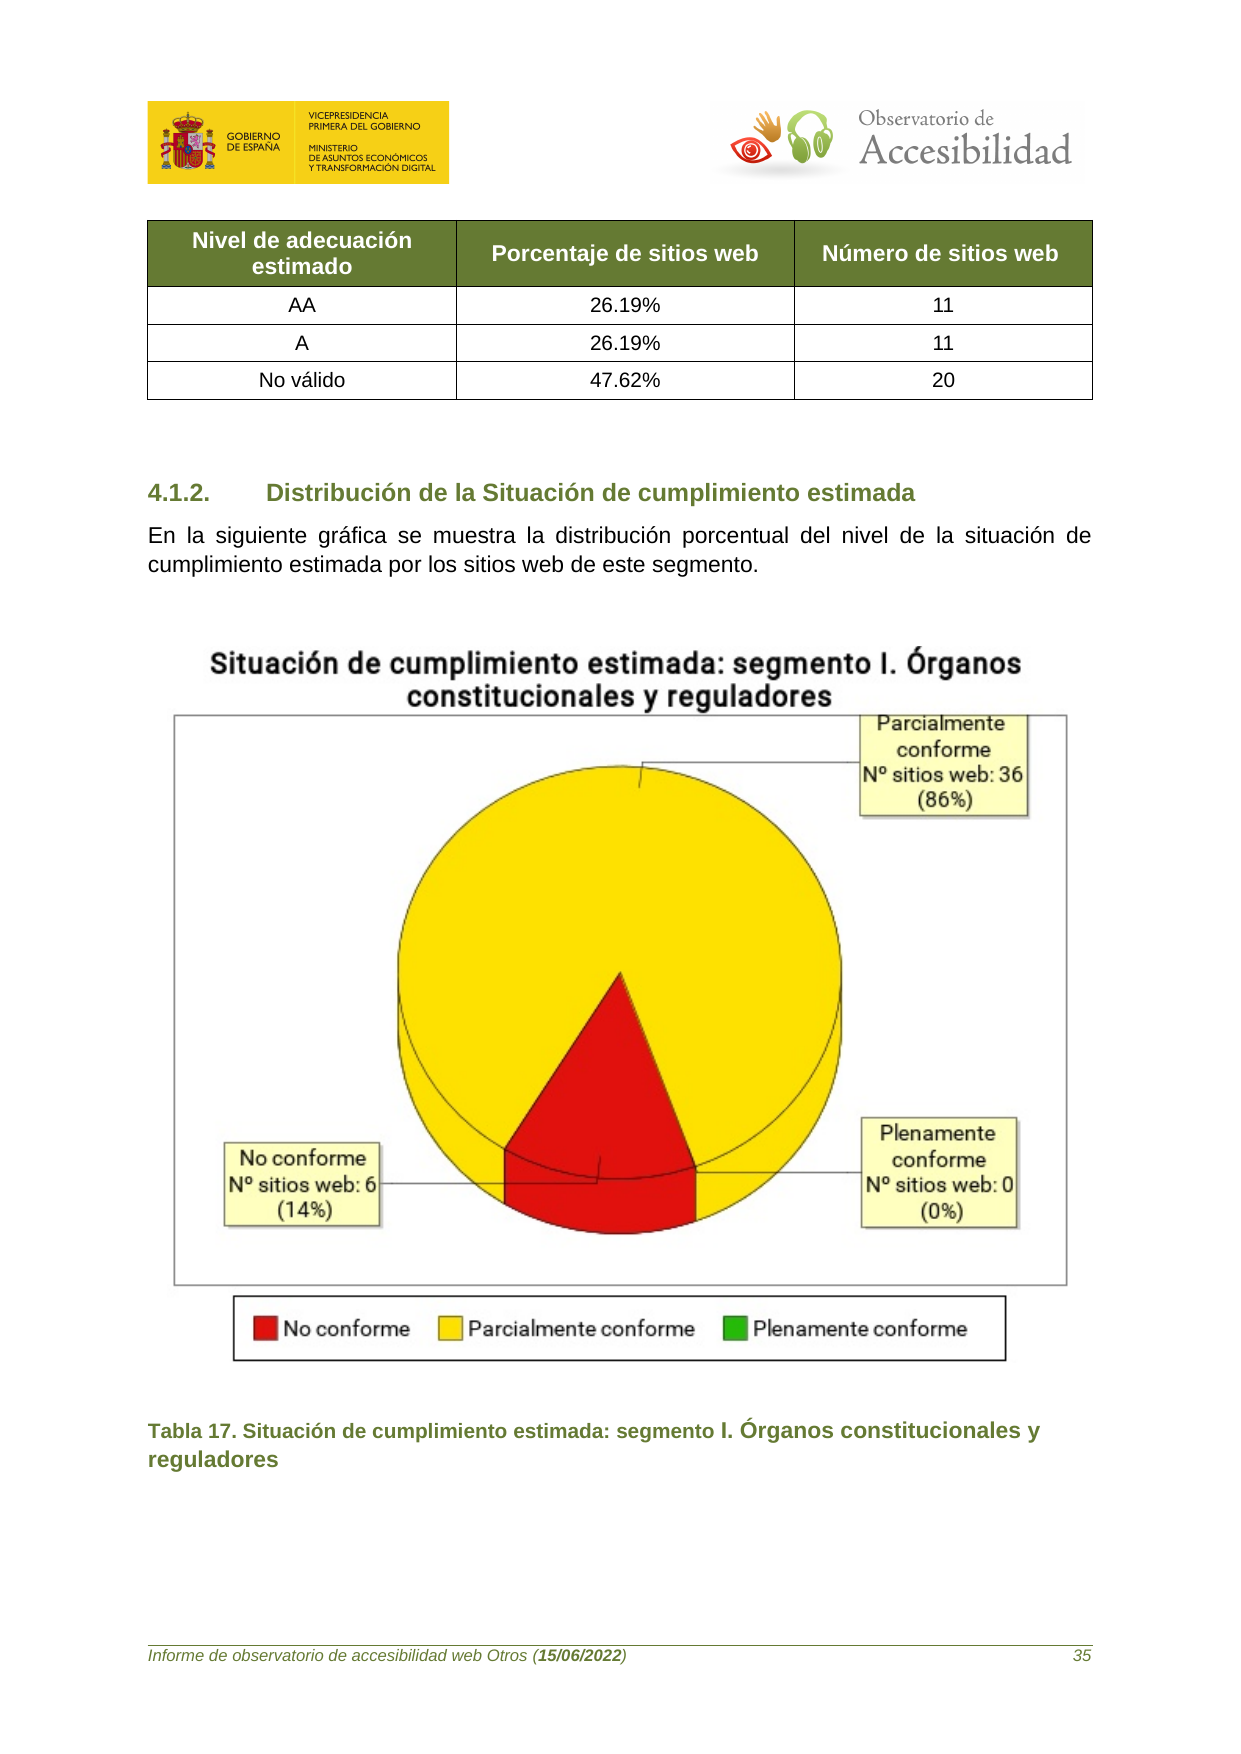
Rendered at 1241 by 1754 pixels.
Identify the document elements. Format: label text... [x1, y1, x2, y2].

table_cell 47.62% [457, 362, 794, 398]
table_cell 20 [795, 362, 1092, 398]
table_cell 26.19% [457, 325, 794, 361]
picture [147, 101, 450, 184]
picture [710, 101, 1086, 184]
text En la siguiente gráfica se muestra la distribución porcentual del nivel de la situación de cumplimiento estimada por los sitios web de este segmento. [148, 522, 1092, 578]
table_header Número de sitios web [795, 221, 1092, 286]
table_cell 11 [795, 325, 1092, 361]
table_cell No válido [148, 362, 456, 398]
subtitle Distribución de la Situación de cumplimiento estimada [148, 478, 1092, 507]
table_cell A [148, 325, 456, 361]
table_cell AA [148, 287, 456, 323]
table_cell 26.19% [457, 287, 794, 323]
table_cell 11 [795, 287, 1092, 323]
text Tabla 2. Situación de cumplimiento estimada: segmento I. Órganos constitucionales y reguladores [148, 1417, 1092, 1472]
table_header Porcentaje de sitios web [457, 221, 794, 286]
table_header Nivel de adecuación estimado [148, 221, 456, 286]
picture [166, 646, 1074, 1363]
